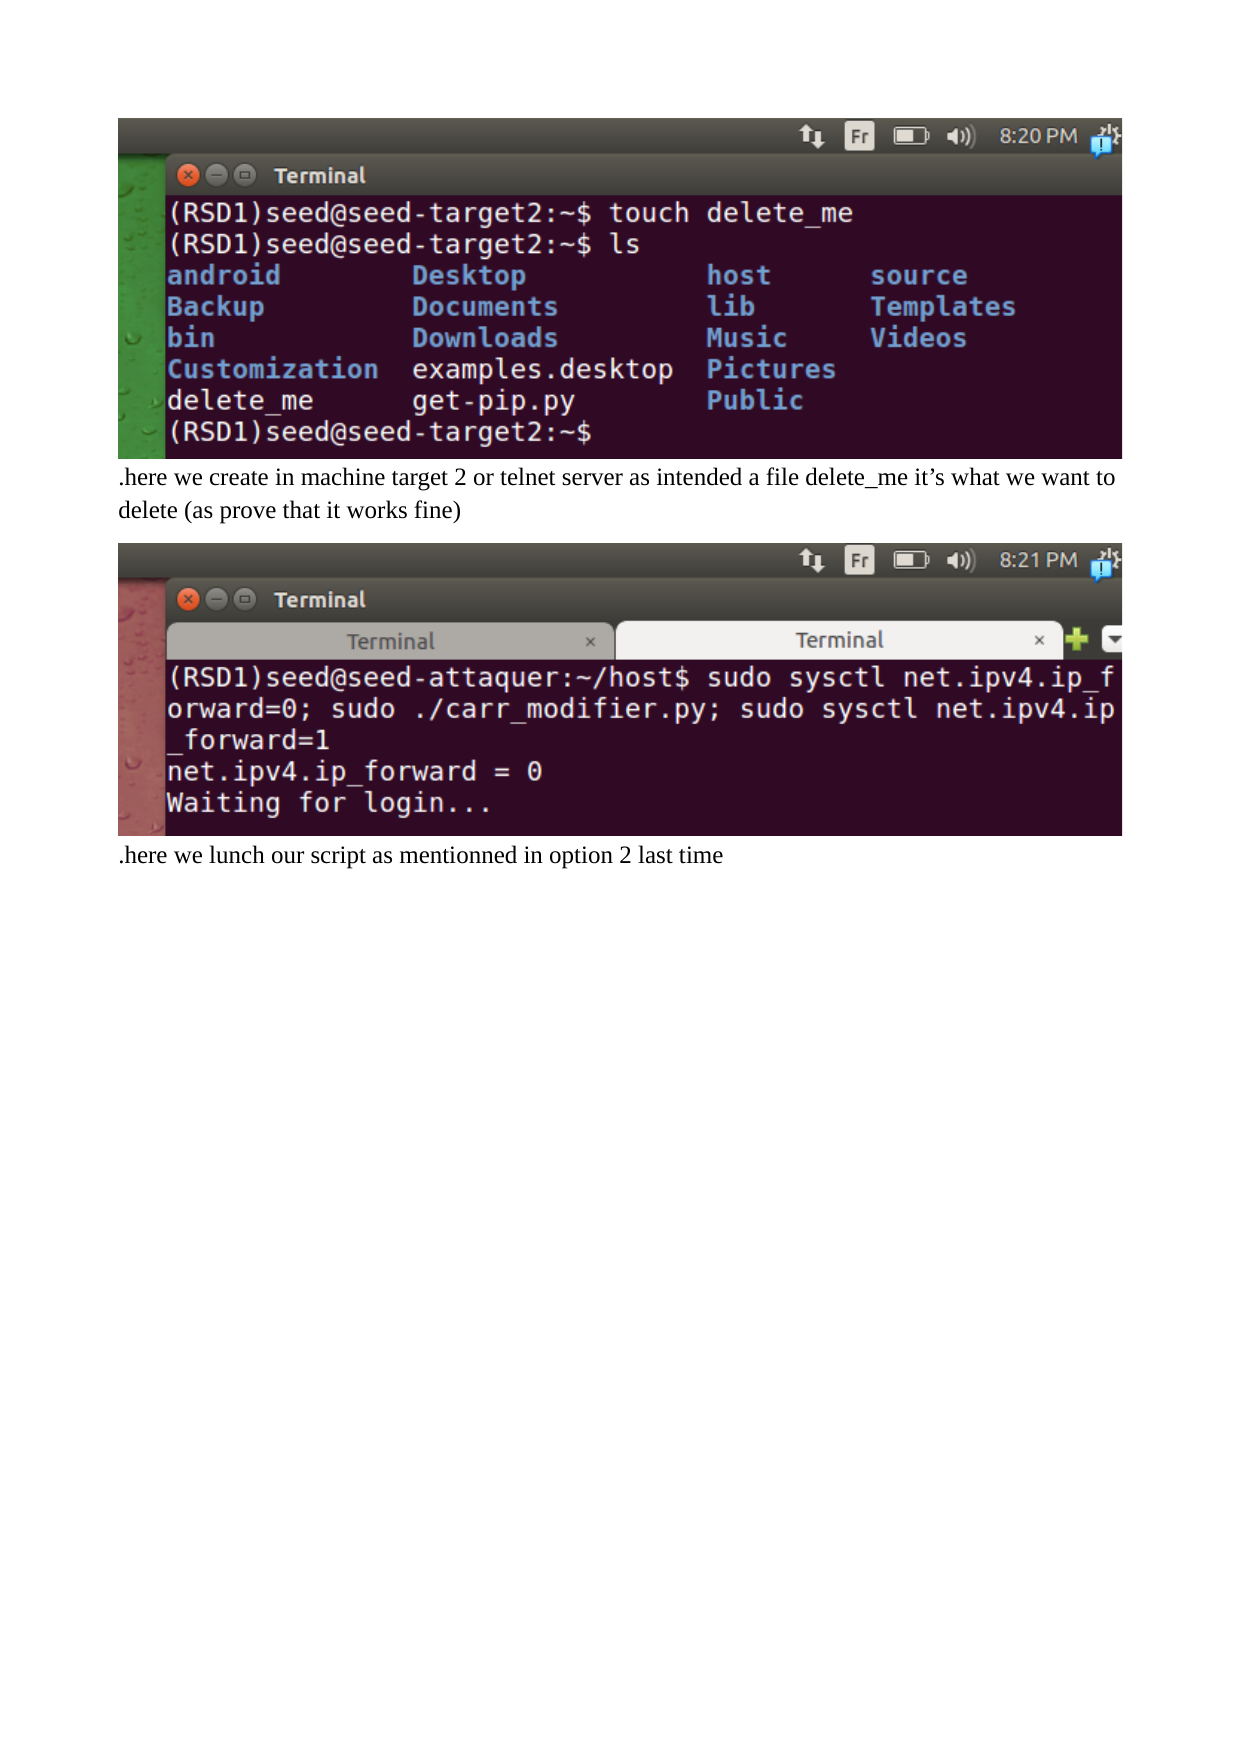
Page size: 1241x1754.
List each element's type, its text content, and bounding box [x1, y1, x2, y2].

text .here we create in machine target 2 or telnet server as intended a file delete_me it’s what we want to delete (as prove that it works fine) [118, 459, 1122, 524]
picture [118, 118, 1123, 459]
text .here we lunch our script as mentionned in option 2 last time [118, 836, 1122, 868]
picture [118, 543, 1123, 836]
